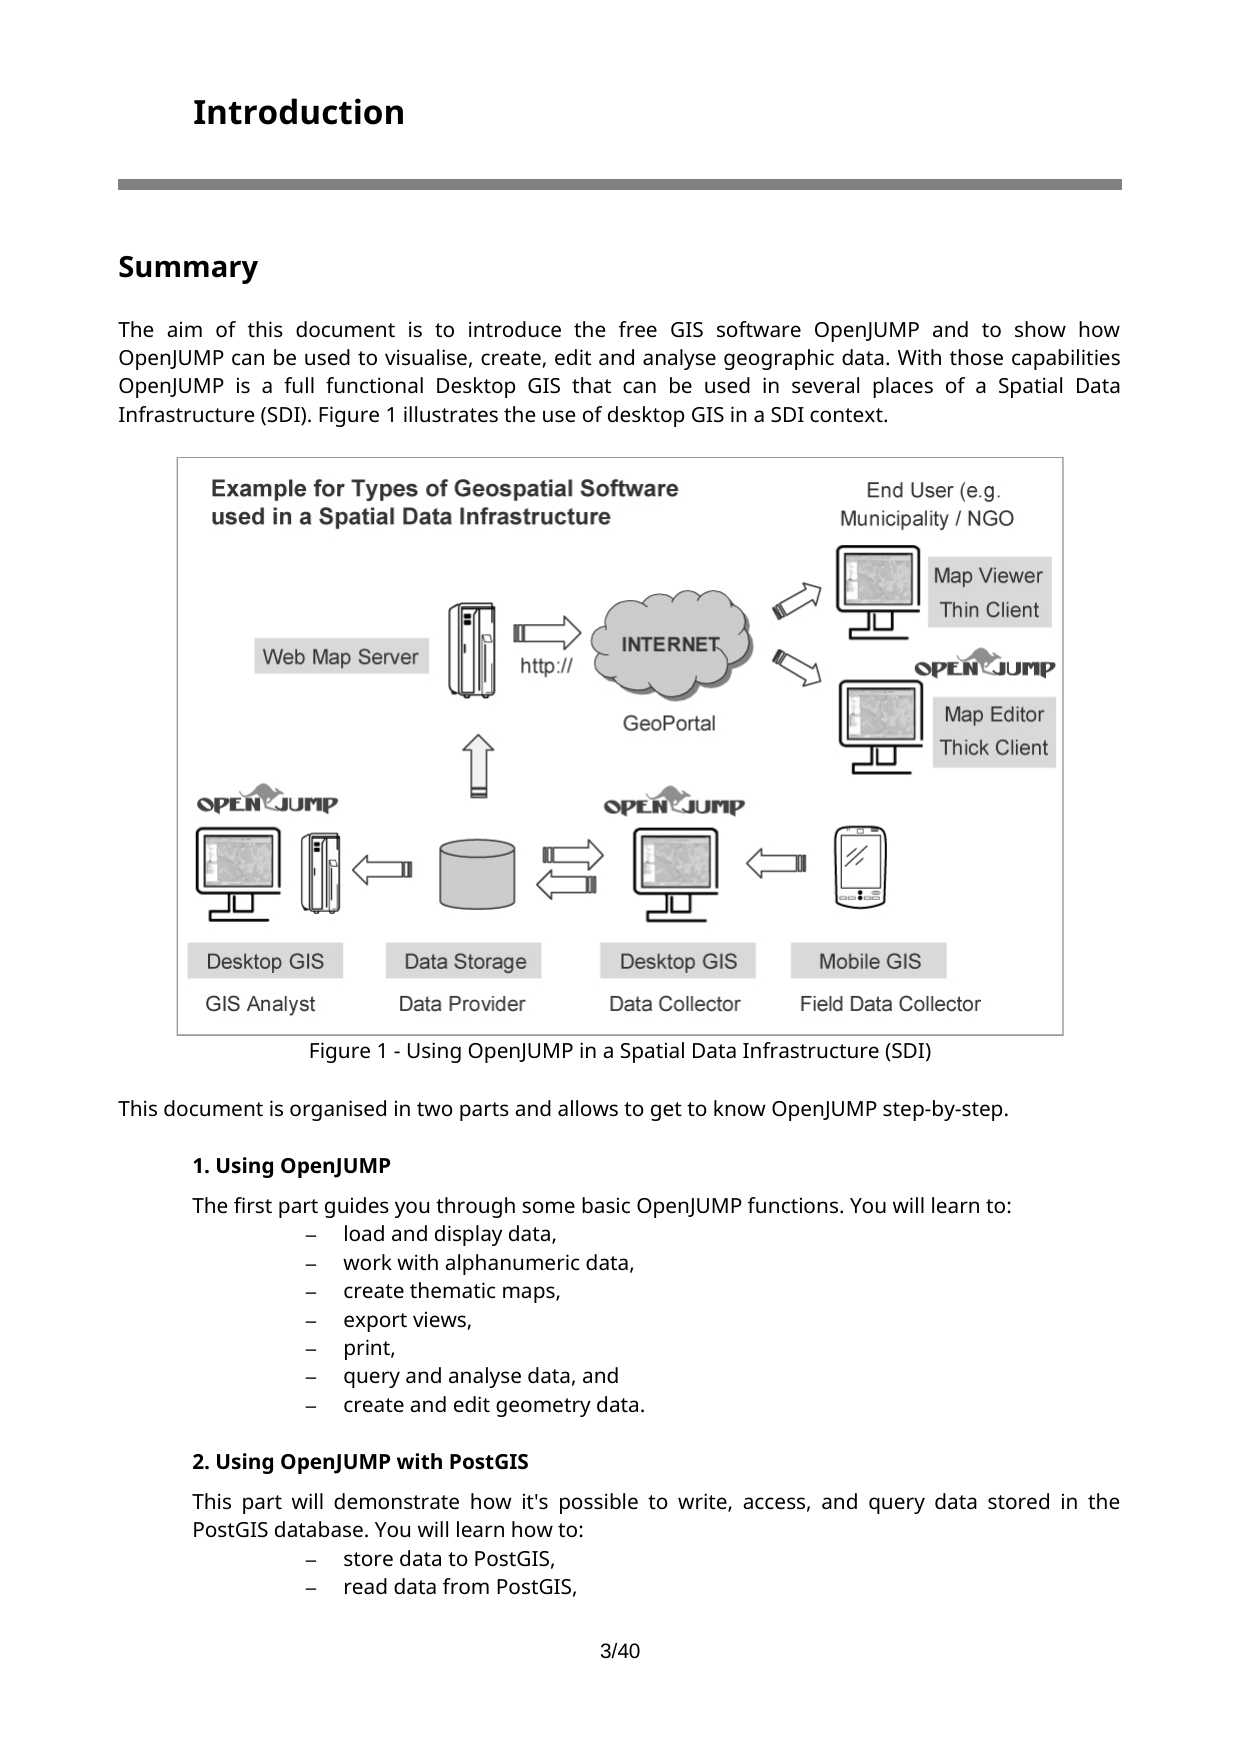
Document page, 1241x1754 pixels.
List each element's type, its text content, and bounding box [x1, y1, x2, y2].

list create thematic maps, [306, 1276, 1122, 1305]
list print, [306, 1333, 1122, 1362]
list create and edit geometry data. [306, 1390, 1122, 1418]
text 1. Using OpenJUMP [118, 1151, 1122, 1179]
text 2. Using OpenJUMP with PostGIS [118, 1447, 1122, 1475]
list work with alphanumeric data, [306, 1248, 1122, 1276]
text This part will demonstrate how it's possible to write, access, and query data stored in the PostGIS database. You will learn how to: [192, 1487, 1122, 1544]
list store data to PostGIS, [306, 1544, 1122, 1572]
list load and display data, [306, 1219, 1122, 1248]
text This document is organised in two parts and allows to get to know OpenJUMP step-by-step. [118, 1094, 1122, 1122]
text Summary [118, 247, 1122, 286]
list read data from PostGIS, [306, 1572, 1122, 1601]
list export views, [306, 1305, 1122, 1333]
text The first part guides you through some basic OpenJUMP functions. You will learn to: [118, 1191, 1122, 1219]
list Introduction [156, 88, 1122, 134]
picture [176, 457, 1064, 1036]
text The aim of this document is to introduce the free GIS software OpenJUMP and to show how OpenJUMP can be used to visualise, create, edit and analyse geographic data. With those capabilities OpenJUMP is a full functional Desktop GIS that can be used in several places of a Spatial Data Infrastructure (SDI). Figure 1 illustrates the use of desktop GIS in a SDI context. [118, 315, 1122, 428]
text Figure 1 - Using OpenJUMP in a Spatial Data Infrastructure (SDI) [148, 481, 1093, 1064]
list query and analyse data, and [306, 1362, 1122, 1390]
